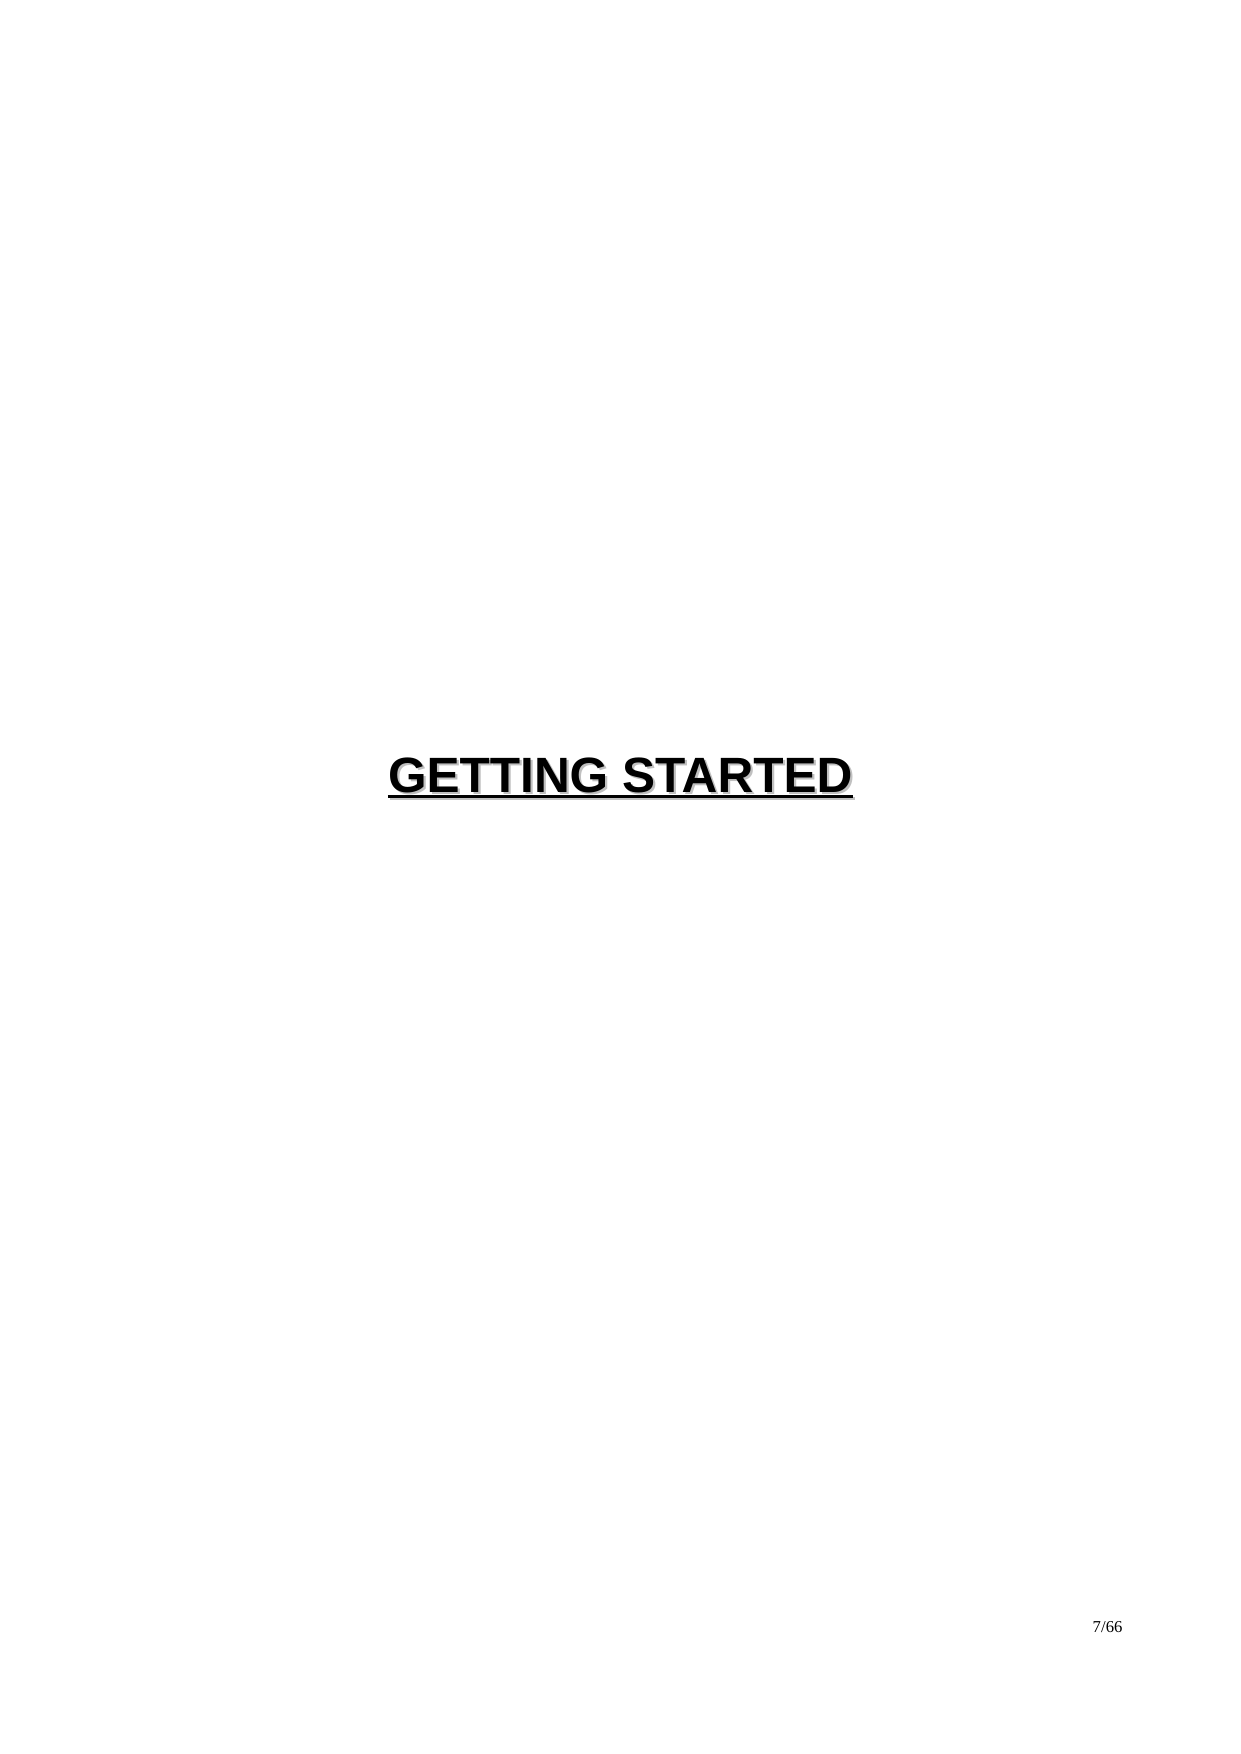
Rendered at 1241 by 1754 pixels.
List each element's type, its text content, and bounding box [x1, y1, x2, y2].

subtitle GETTING STARTED [118, 746, 1122, 803]
